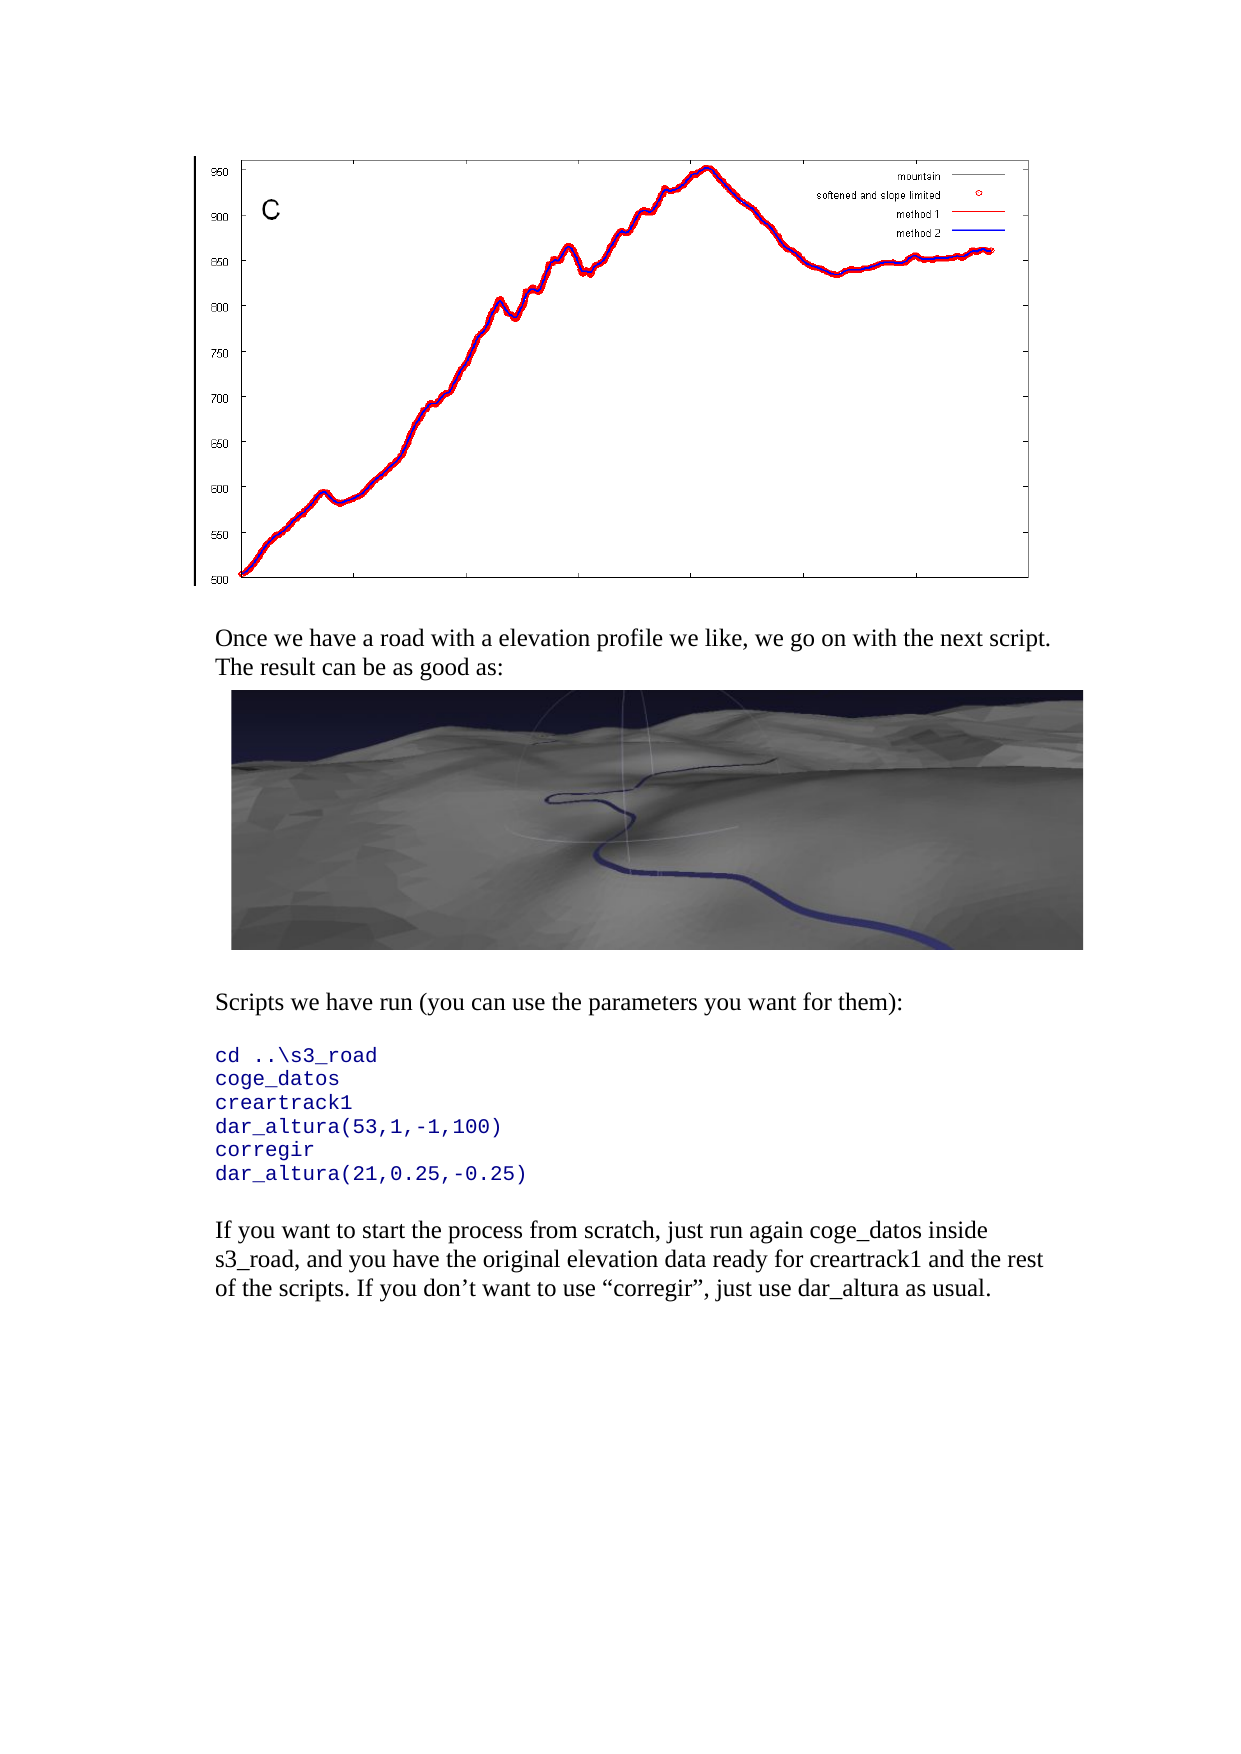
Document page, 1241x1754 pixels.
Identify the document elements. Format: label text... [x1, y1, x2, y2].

picture [231, 690, 1084, 950]
text coge_datos creartrack1 dar_altura(53,1,-1,100) corregir dar_altura(21,0.25,-0.25) [215, 1068, 1063, 1187]
picture [193, 156, 1047, 586]
text If you want to start the process from scratch, just run again coge_datos inside s3_road, and you have the original elevation data ready for creartrack1 and the rest of the scripts. If you don’t want to use “corregir”, just use dar_altura as usual. [215, 1215, 1063, 1302]
text cd ..\s3_road [215, 1045, 1063, 1068]
text Once we have a road with a elevation profile we like, we go on with the next script. The result can be as good as: [215, 623, 1063, 681]
text Scripts we have run (you can use the parameters you want for them): [215, 987, 1063, 1016]
